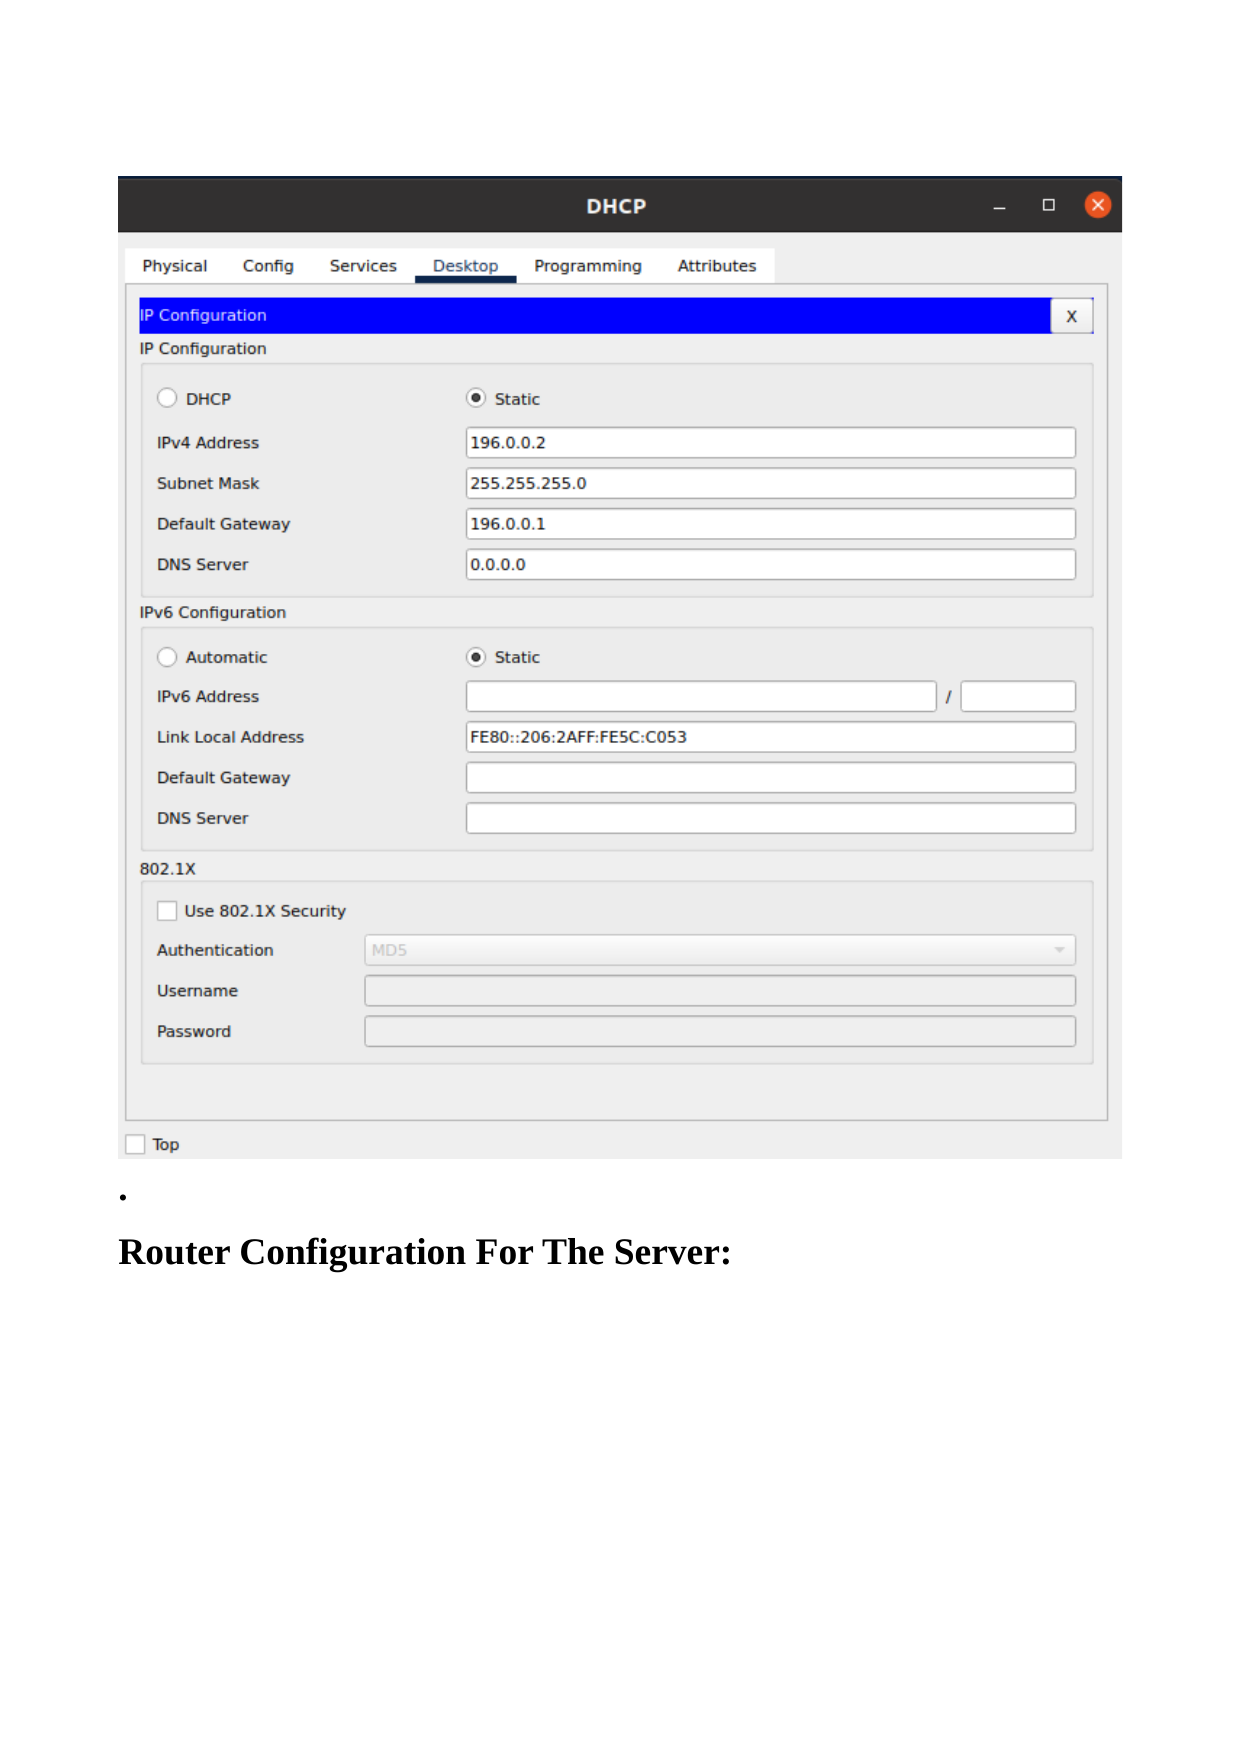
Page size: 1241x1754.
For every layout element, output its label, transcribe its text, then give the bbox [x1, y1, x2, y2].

picture [118, 176, 1123, 1159]
text . [118, 1159, 1122, 1208]
text Router Configuration For The Server: [118, 1229, 1122, 1272]
